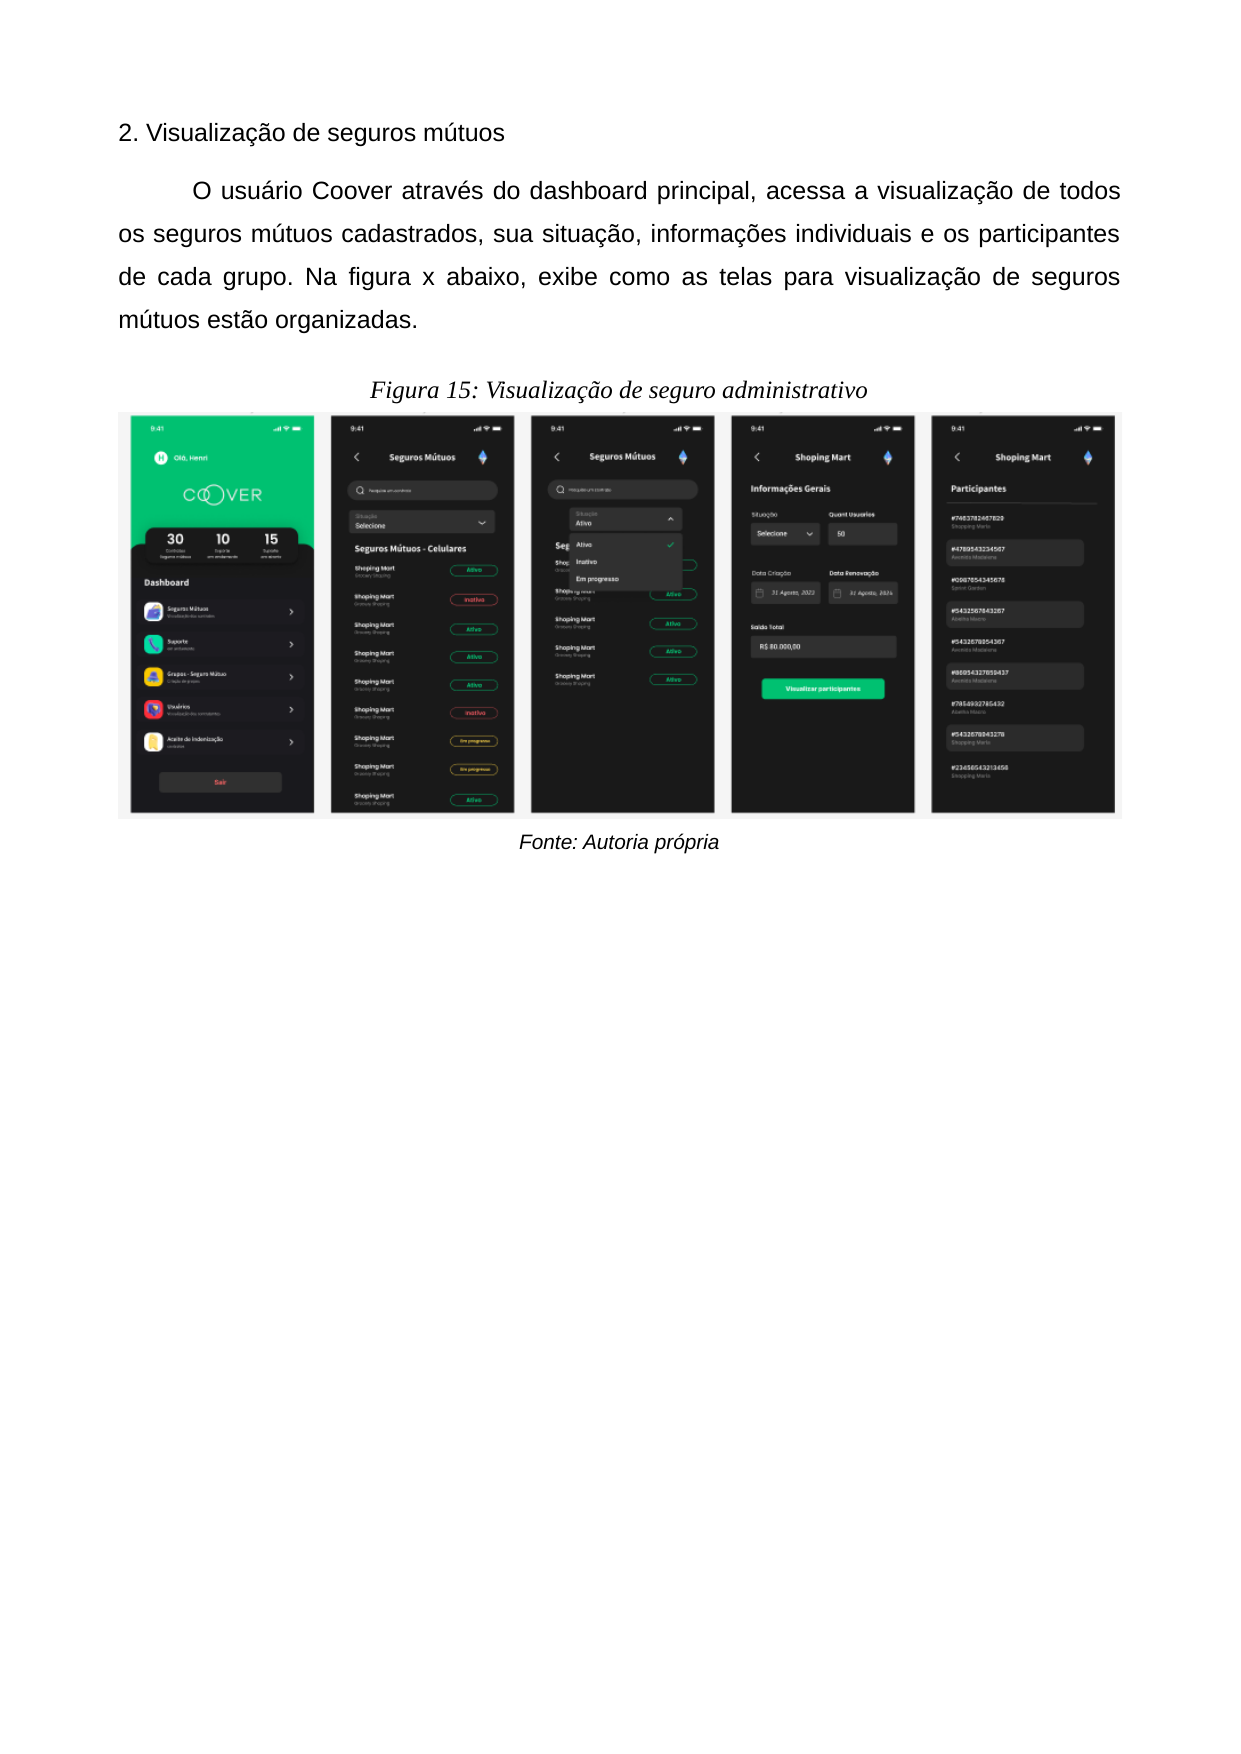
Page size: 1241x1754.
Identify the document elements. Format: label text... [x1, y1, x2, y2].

text [118, 404, 1122, 412]
text 2. Visualização de seguros mútuos [118, 118, 1122, 147]
text O usuário Coover através do dashboard principal, acessa a visualização de todos os seguros mútuos cadastrados, sua situação, informações individuais e os participantes de cada grupo. Na figura x abaixo, exibe como as telas para visualização de seguros mútuos estão organizadas. [118, 176, 1122, 334]
text Figura 15: Visualização de seguro administrativo [118, 375, 1122, 404]
text Fonte: Autoria própria [118, 819, 1122, 854]
text [118, 363, 1122, 375]
picture [118, 412, 1123, 819]
